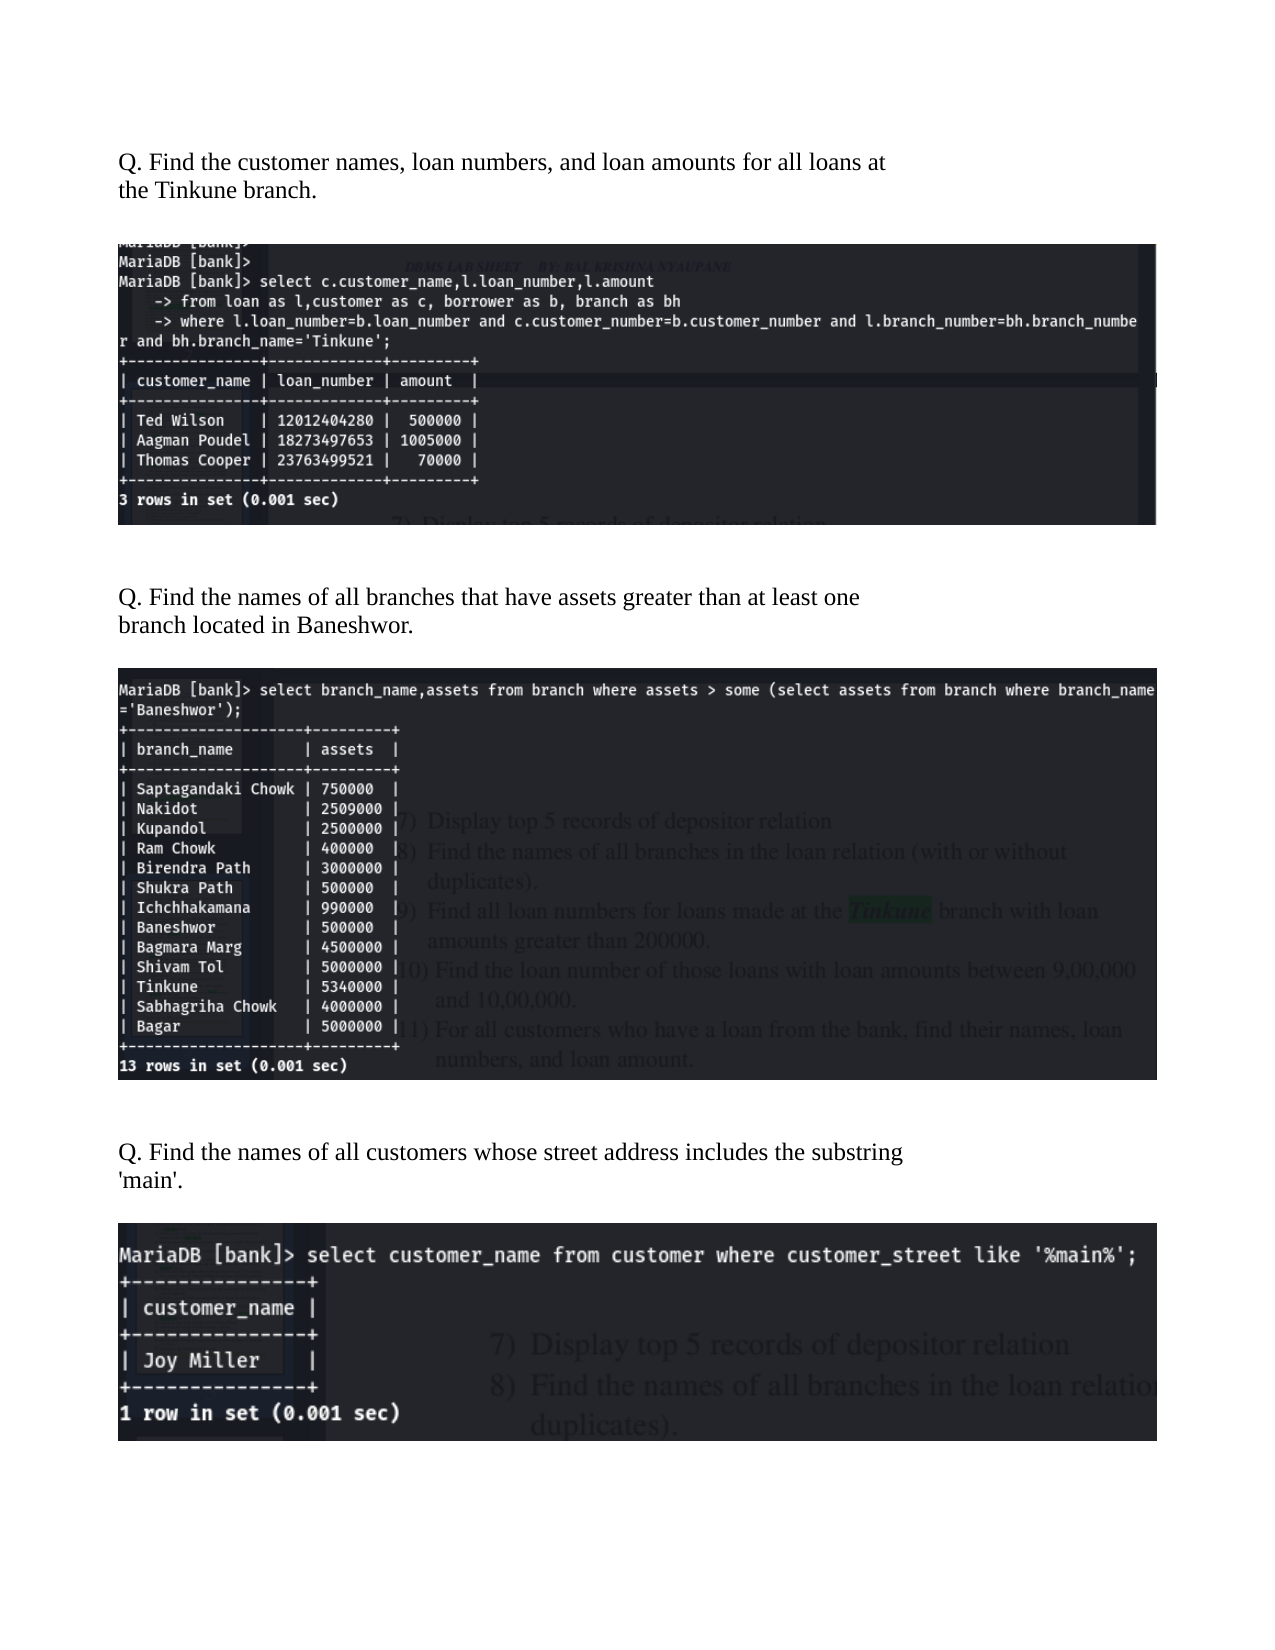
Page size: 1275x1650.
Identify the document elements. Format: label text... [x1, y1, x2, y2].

text Q. Find the names of all branches that have assets greater than at least one [118, 582, 1157, 611]
text the Tinkune branch. [118, 176, 1157, 204]
picture [118, 244, 1157, 525]
text Q. Find the customer names, loan numbers, and loan amounts for all loans at [118, 147, 1157, 176]
text branch located in Baneshwor. [118, 611, 1157, 639]
picture [118, 668, 1157, 1080]
text Q. Find the names of all customers whose street address includes the substring [118, 1137, 1157, 1166]
picture [118, 1223, 1157, 1441]
text 'main'. [118, 1166, 1157, 1194]
